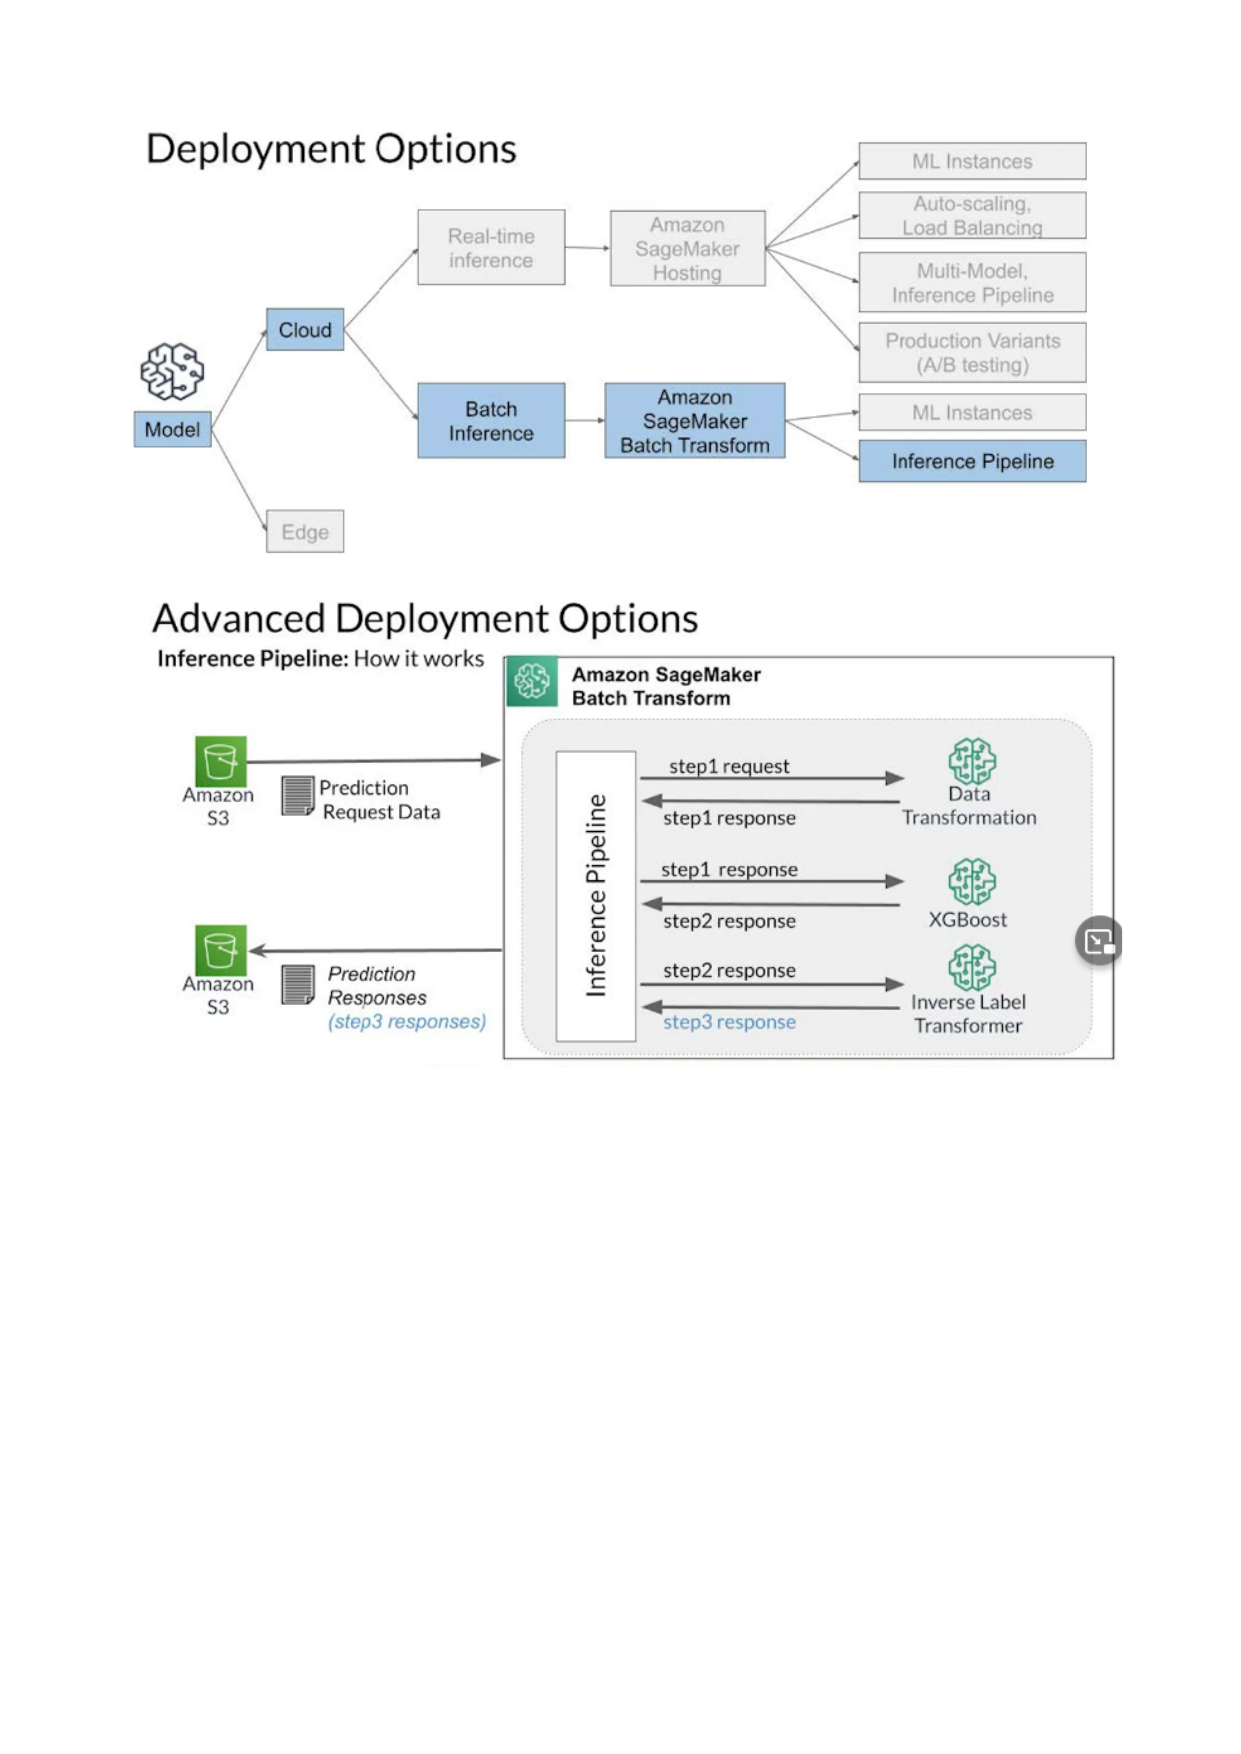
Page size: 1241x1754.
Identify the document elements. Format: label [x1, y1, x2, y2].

picture [118, 118, 1123, 566]
picture [118, 594, 1123, 1068]
